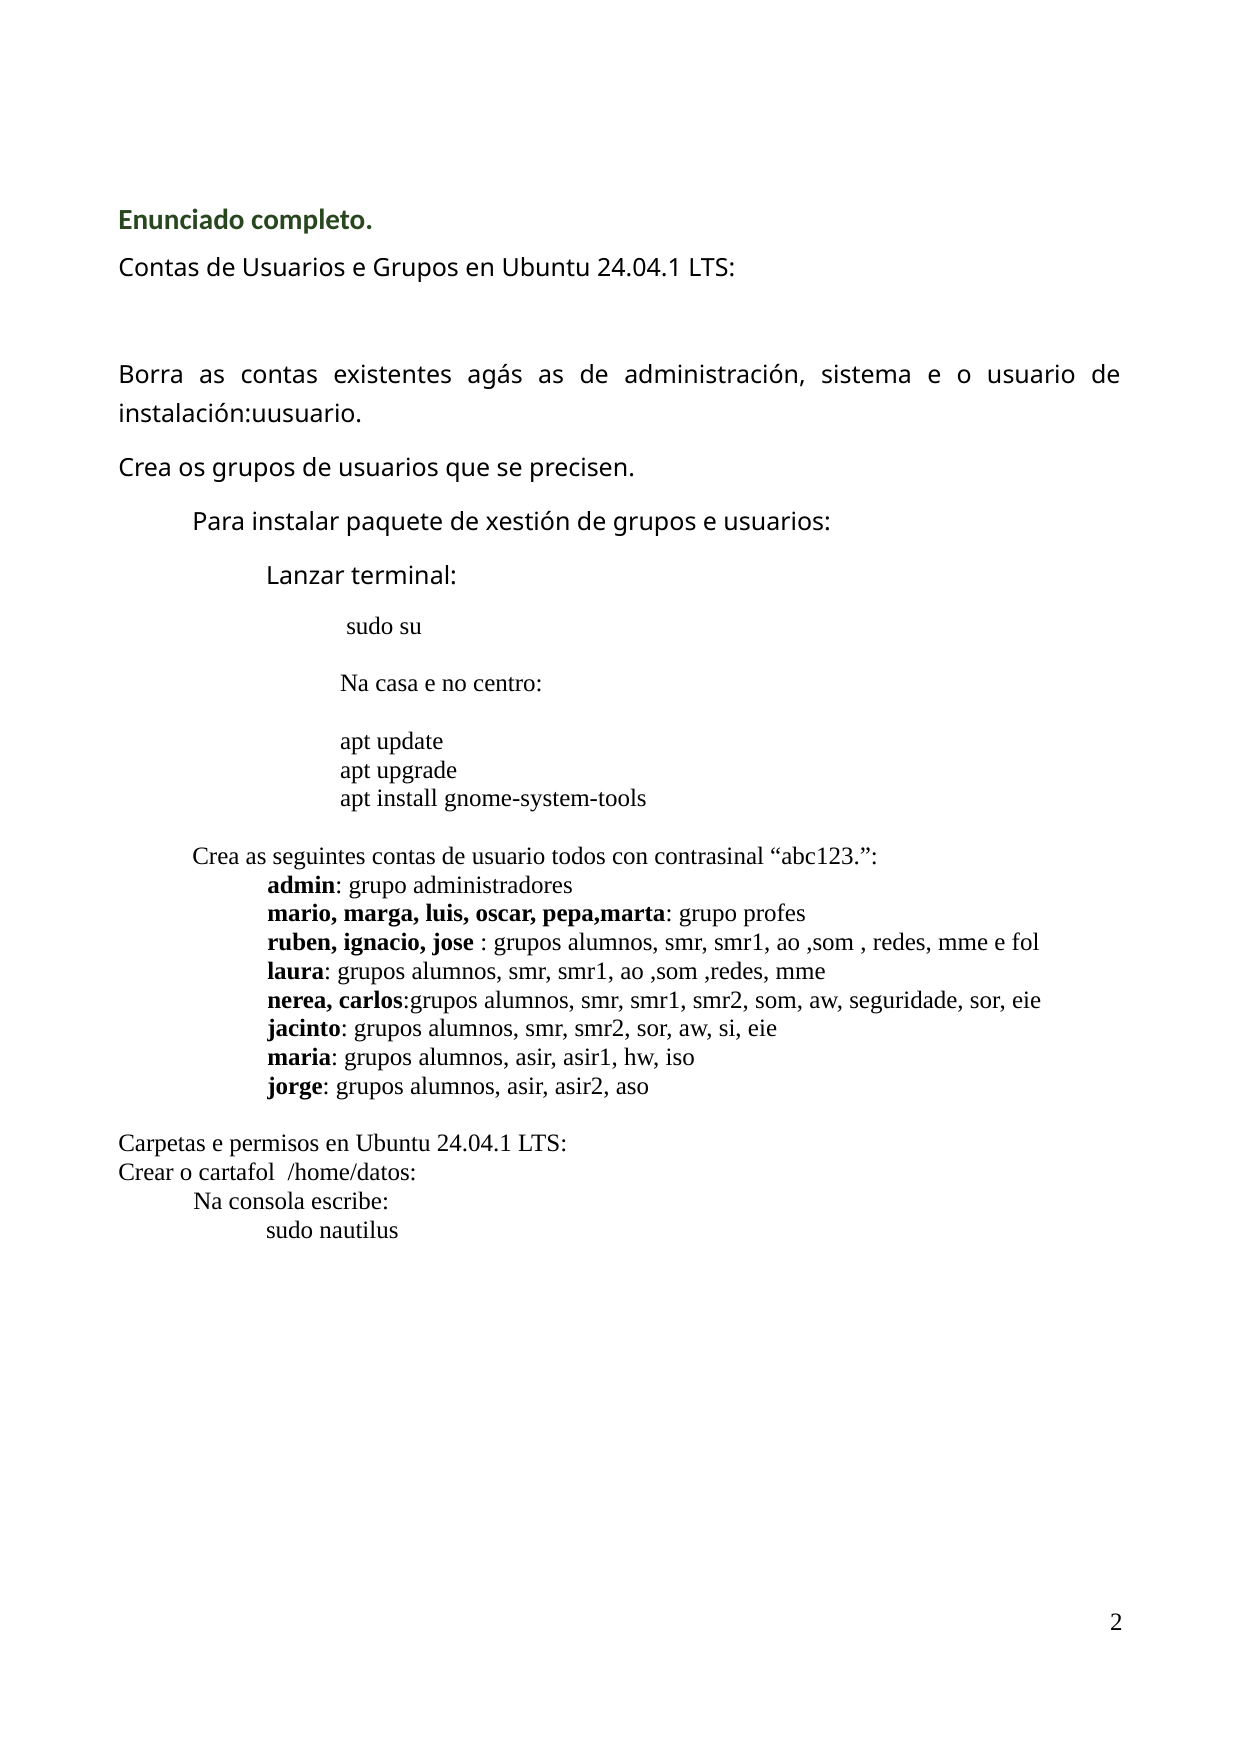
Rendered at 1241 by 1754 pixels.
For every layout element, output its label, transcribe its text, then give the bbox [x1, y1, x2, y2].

text Crea as seguintes contas de usuario todos con contrasinal “abc123.”: [192, 841, 1122, 870]
text Crear o cartafol /home/datos: [118, 1157, 1122, 1186]
text Borra as contas existentes agás as de administración, sistema e o usuario de instalación:uusuario. [118, 357, 1122, 430]
text admin: grupo administradores [192, 870, 1122, 898]
text Carpetas e permisos en Ubuntu 24.04.1 LTS: [118, 1128, 1122, 1157]
text Contas de Usuarios e Grupos en Ubuntu 24.04.1 LTS: [118, 249, 1122, 283]
text Crea os grupos de usuarios que se precisen. [118, 450, 1122, 484]
text maria: grupos alumnos, asir, asir1, hw, iso [192, 1042, 1122, 1071]
subtitle Enunciado completo. [118, 201, 1122, 237]
text apt install gnome-system-tools [192, 783, 1122, 812]
text Na casa e no centro: [192, 668, 1122, 697]
text apt upgrade [192, 755, 1122, 783]
text sudo nautilus [118, 1215, 1122, 1243]
text jorge: grupos alumnos, asir, asir2, aso [192, 1071, 1122, 1100]
text Para instalar paquete de xestión de grupos e usuarios: [118, 503, 1122, 538]
text jacinto: grupos alumnos, smr, smr2, sor, aw, si, eie [192, 1013, 1122, 1042]
text laura: grupos alumnos, smr, smr1, ao ,som ,redes, mme [192, 956, 1122, 985]
text mario, marga, luis, oscar, pepa,marta: grupo profes [192, 898, 1122, 927]
text nerea, carlos:grupos alumnos, smr, smr1, smr2, som, aw, seguridade, sor, eie [192, 985, 1122, 1013]
text Na consola escribe: [118, 1186, 1122, 1215]
text apt update [192, 726, 1122, 755]
text ruben, ignacio, jose : grupos alumnos, smr, smr1, ao ,som , redes, mme e fol [192, 927, 1122, 956]
text Lanzar terminal: [118, 557, 1122, 591]
text sudo su [192, 611, 1122, 640]
